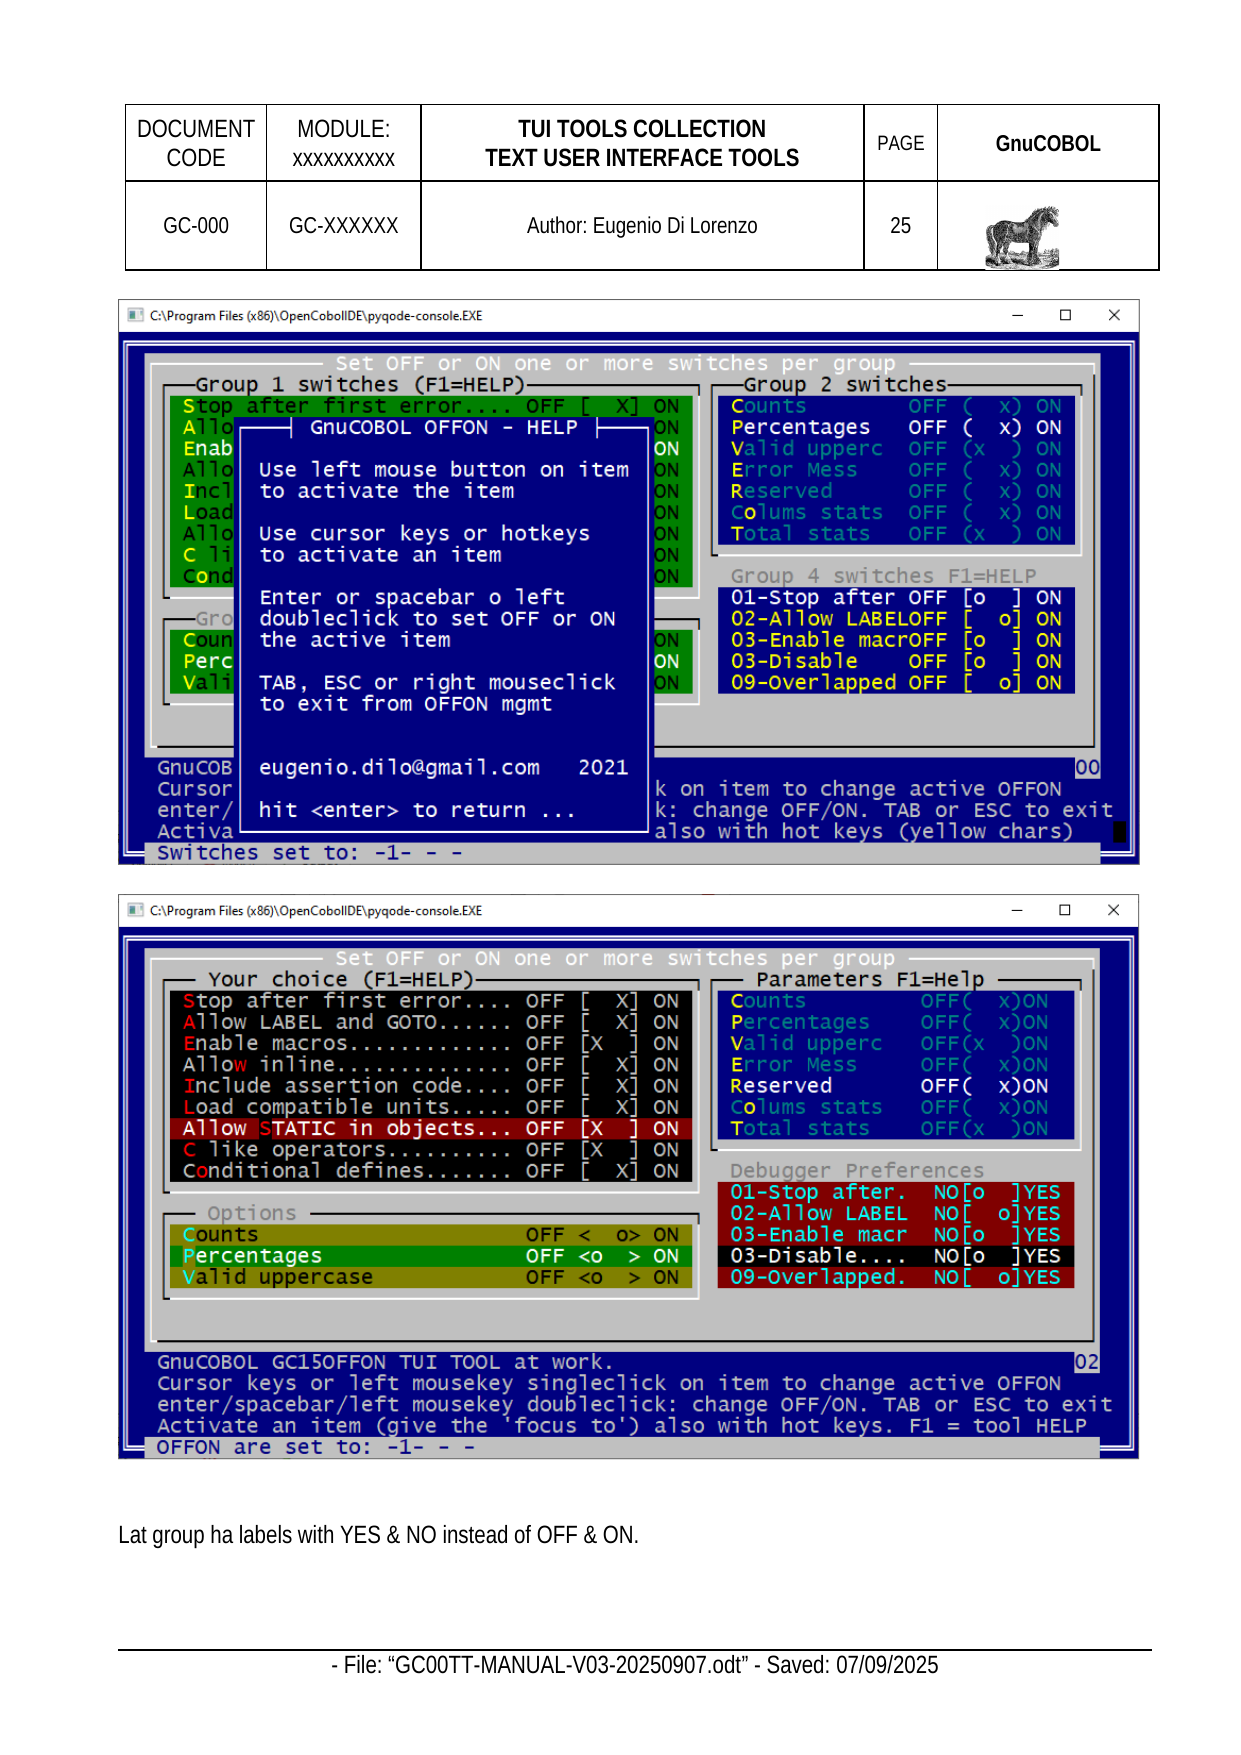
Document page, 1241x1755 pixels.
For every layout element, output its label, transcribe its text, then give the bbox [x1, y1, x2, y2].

text Lat group ha labels with YES & NO instead of OFF & ON. [118, 1520, 1152, 1549]
